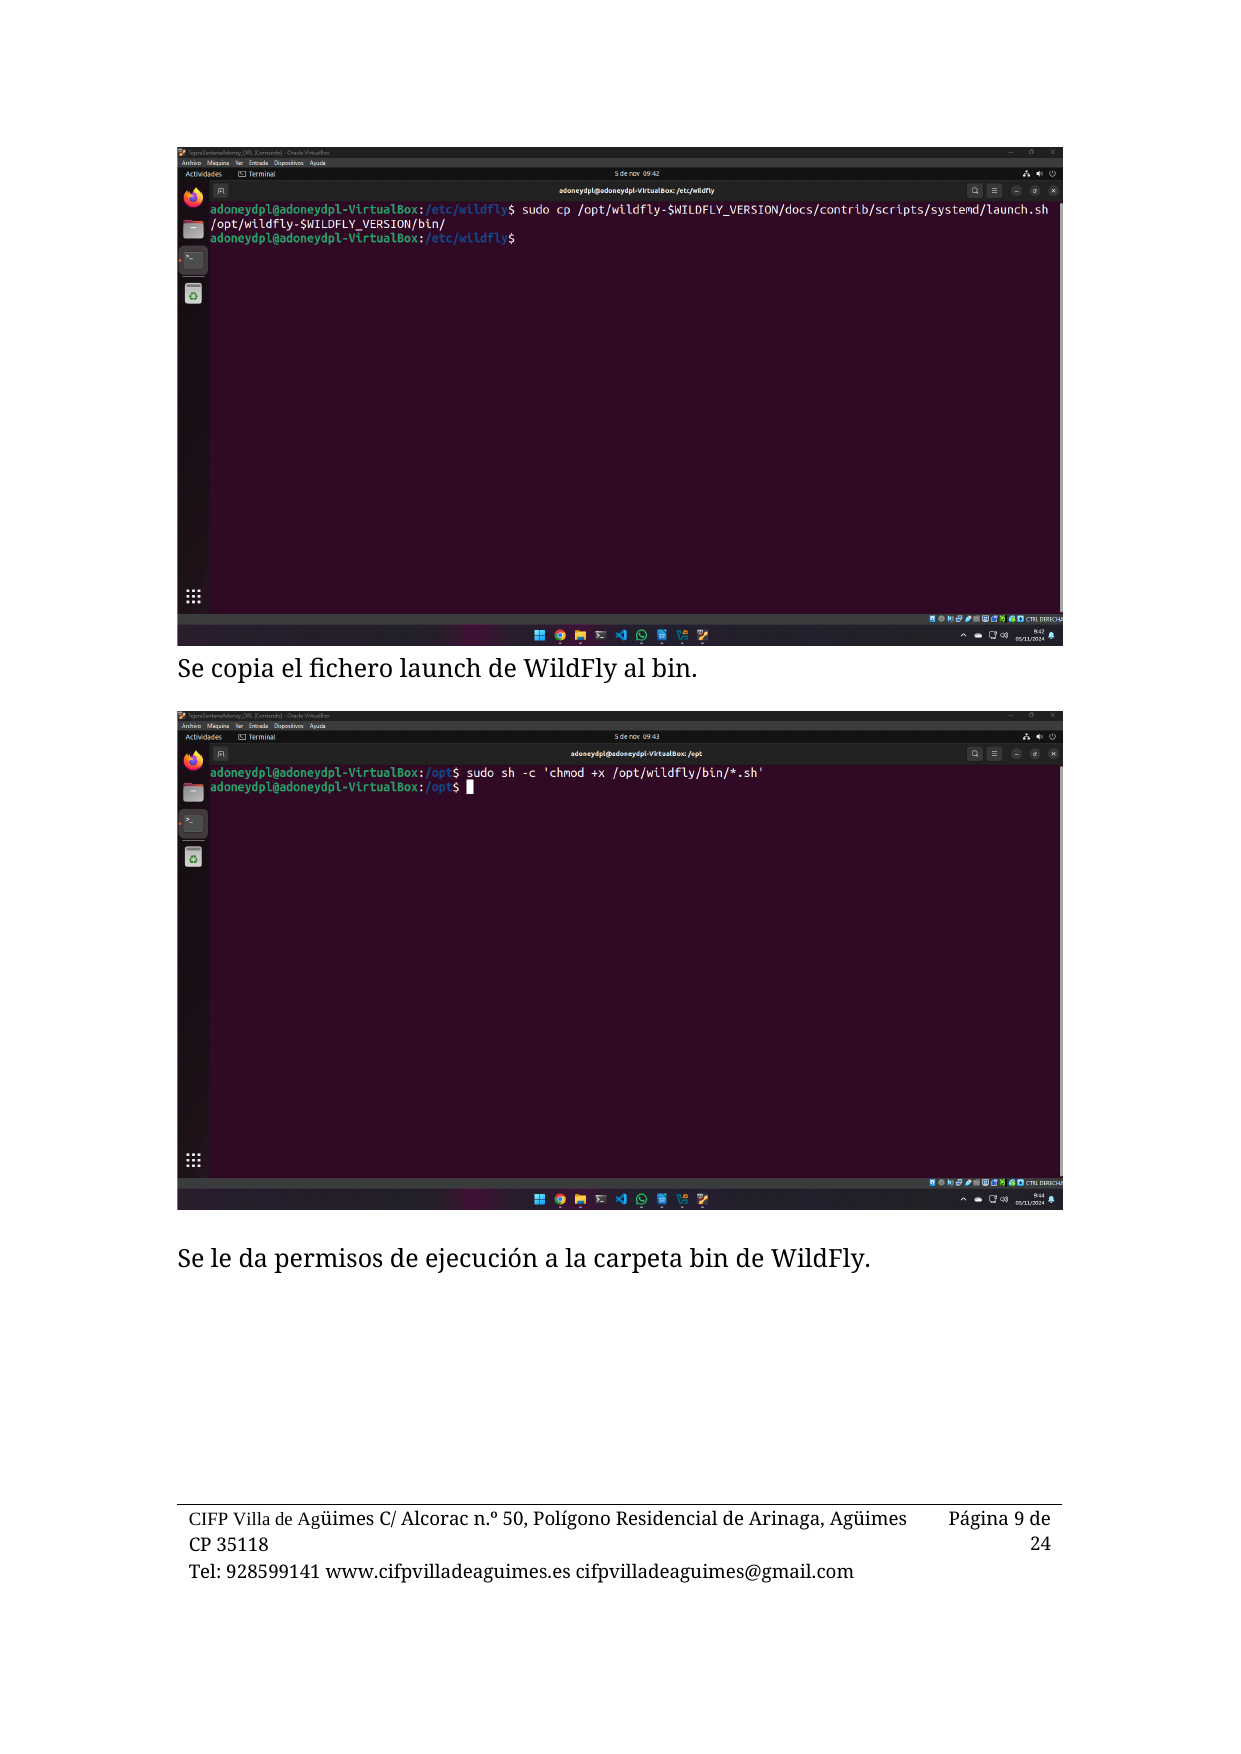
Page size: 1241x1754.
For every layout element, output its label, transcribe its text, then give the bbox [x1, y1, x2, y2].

picture [177, 711, 1063, 1210]
text Se copia el fichero launch de WildFly al bin. [177, 646, 1063, 685]
picture [177, 147, 1063, 646]
text Se le da permisos de ejecución a la carpeta bin de WildFly. [177, 1210, 1063, 1274]
